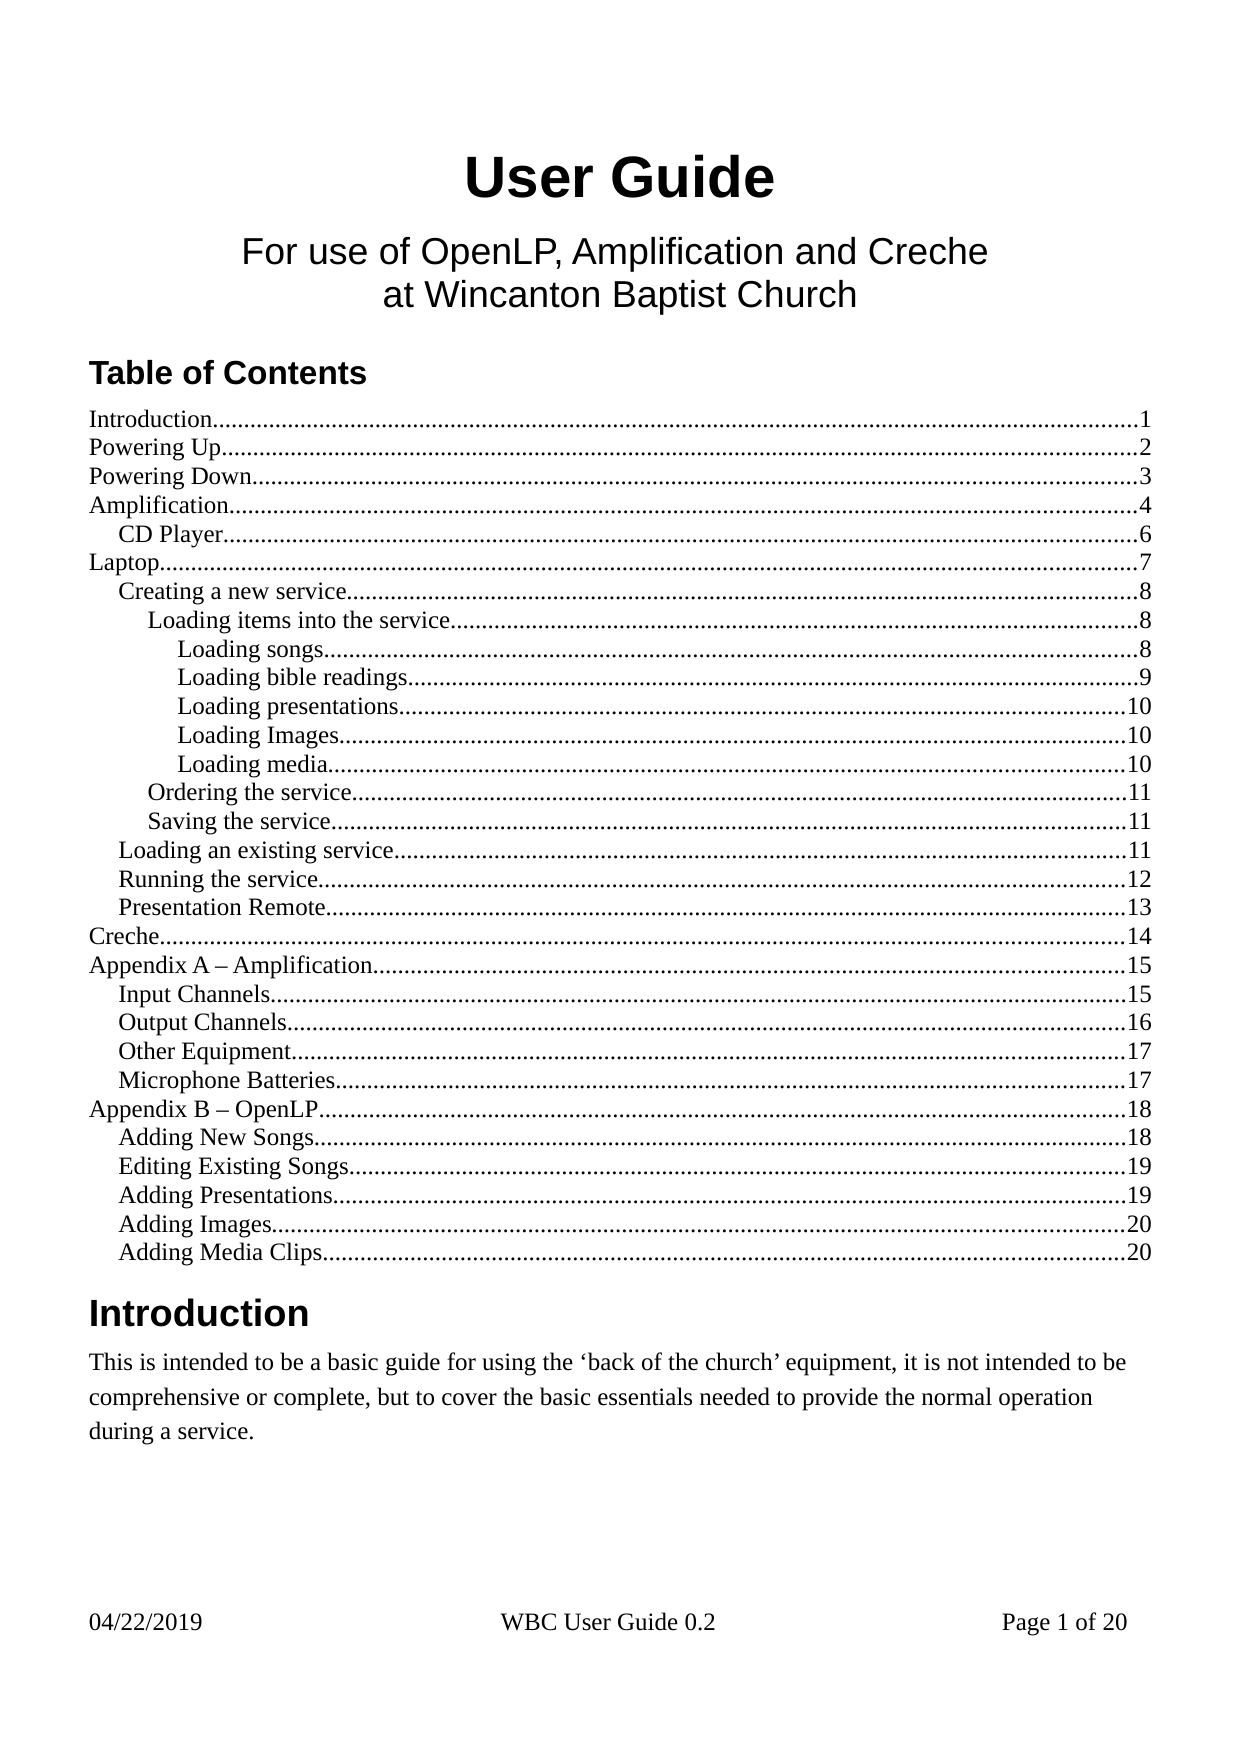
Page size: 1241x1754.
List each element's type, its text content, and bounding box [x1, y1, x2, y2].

text Input Channels 15 [118, 979, 1152, 1007]
text Adding New Songs 18 [118, 1122, 1152, 1151]
subtitle Introduction [88, 1291, 1152, 1335]
text Other Equipment 17 [118, 1036, 1152, 1065]
text Running the service 12 [118, 864, 1152, 892]
text CD Player 6 [118, 519, 1152, 547]
text Adding Presentations 19 [118, 1180, 1152, 1209]
text This is intended to be a basic guide for using the ‘back of the church’ equipment, it is not intended to be comprehensive or complete, but to cover the basic essentials needed to provide the normal operation during a service. [88, 1347, 1152, 1445]
text Saving the service 11 [147, 806, 1152, 835]
text Loading an existing service 11 [118, 835, 1152, 864]
title User Guide [88, 143, 1152, 210]
text Adding Images 20 [118, 1209, 1152, 1237]
text Creating a new service 8 [118, 576, 1152, 605]
text Microphone Batteries 17 [118, 1065, 1152, 1094]
subtitle For use of OpenLP, Amplification and Creche at Wincanton Baptist Church [88, 229, 1152, 315]
text Amplification 4 [88, 490, 1152, 519]
text Loading media 10 [177, 749, 1152, 777]
subtitle Table of Contents [88, 353, 1152, 391]
text Editing Existing Songs 19 [118, 1151, 1152, 1180]
text Loading songs 8 [177, 634, 1152, 662]
text Presentation Remote 13 [118, 892, 1152, 921]
text Loading bible readings 9 [177, 662, 1152, 691]
text Appendix A – Amplification 15 [88, 950, 1152, 979]
text Loading presentations 10 [177, 691, 1152, 720]
text Powering Up 2 [88, 432, 1152, 461]
text Powering Down 3 [88, 461, 1152, 490]
text Appendix B – OpenLP 18 [88, 1094, 1152, 1122]
text Introduction 1 [88, 404, 1152, 432]
text Loading Images 10 [177, 720, 1152, 749]
text Loading items into the service 8 [147, 605, 1152, 634]
text Output Channels 16 [118, 1007, 1152, 1036]
text Laptop 7 [88, 547, 1152, 576]
text Ordering the service 11 [147, 777, 1152, 806]
text Adding Media Clips 20 [118, 1237, 1152, 1266]
text Creche 14 [88, 921, 1152, 950]
